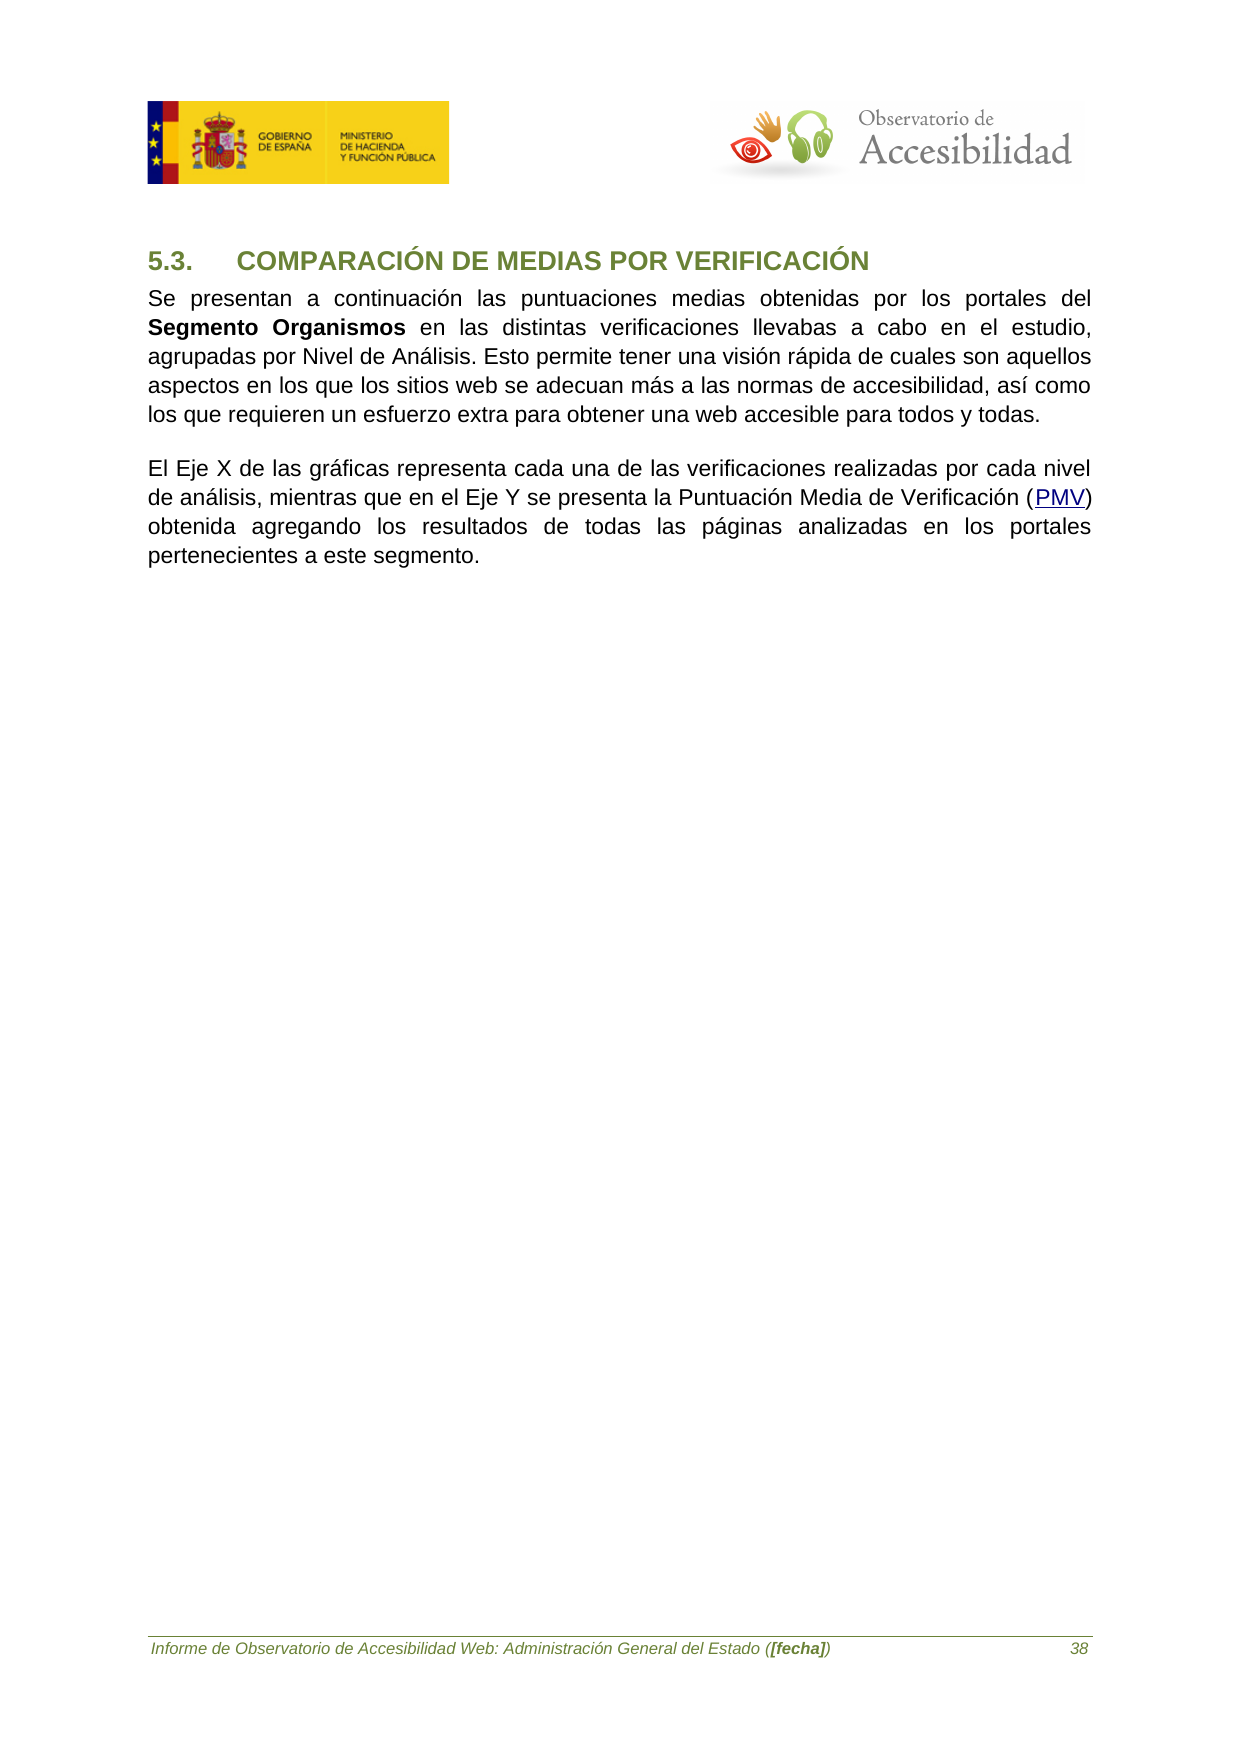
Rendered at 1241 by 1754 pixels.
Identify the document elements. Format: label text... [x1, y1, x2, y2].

picture [147, 101, 450, 184]
text El Eje X de las gráficas representa cada una de las verificaciones realizadas por cada nivel de análisis, mientras que en el Eje Y se presenta la Puntuación Media de Verificación (PMV) obtenida agregando los resultados de todas las páginas analizadas en los portales pertenecientes a este segmento. [148, 455, 1092, 568]
picture [710, 101, 1086, 184]
text Se presentan a continuación las puntuaciones medias obtenidas por los portales del Segmento Organismos en las distintas verificaciones llevabas a cabo en el estudio, agrupadas por Nivel de Análisis. Esto permite tener una visión rápida de cuales son aquellos aspectos en los que los sitios web se adecuan más a las normas de accesibilidad, así como los que requieren un esfuerzo extra para obtener una web accesible para todos y todas. [148, 285, 1092, 427]
subtitle Comparación de medias por verificación [148, 245, 1092, 276]
